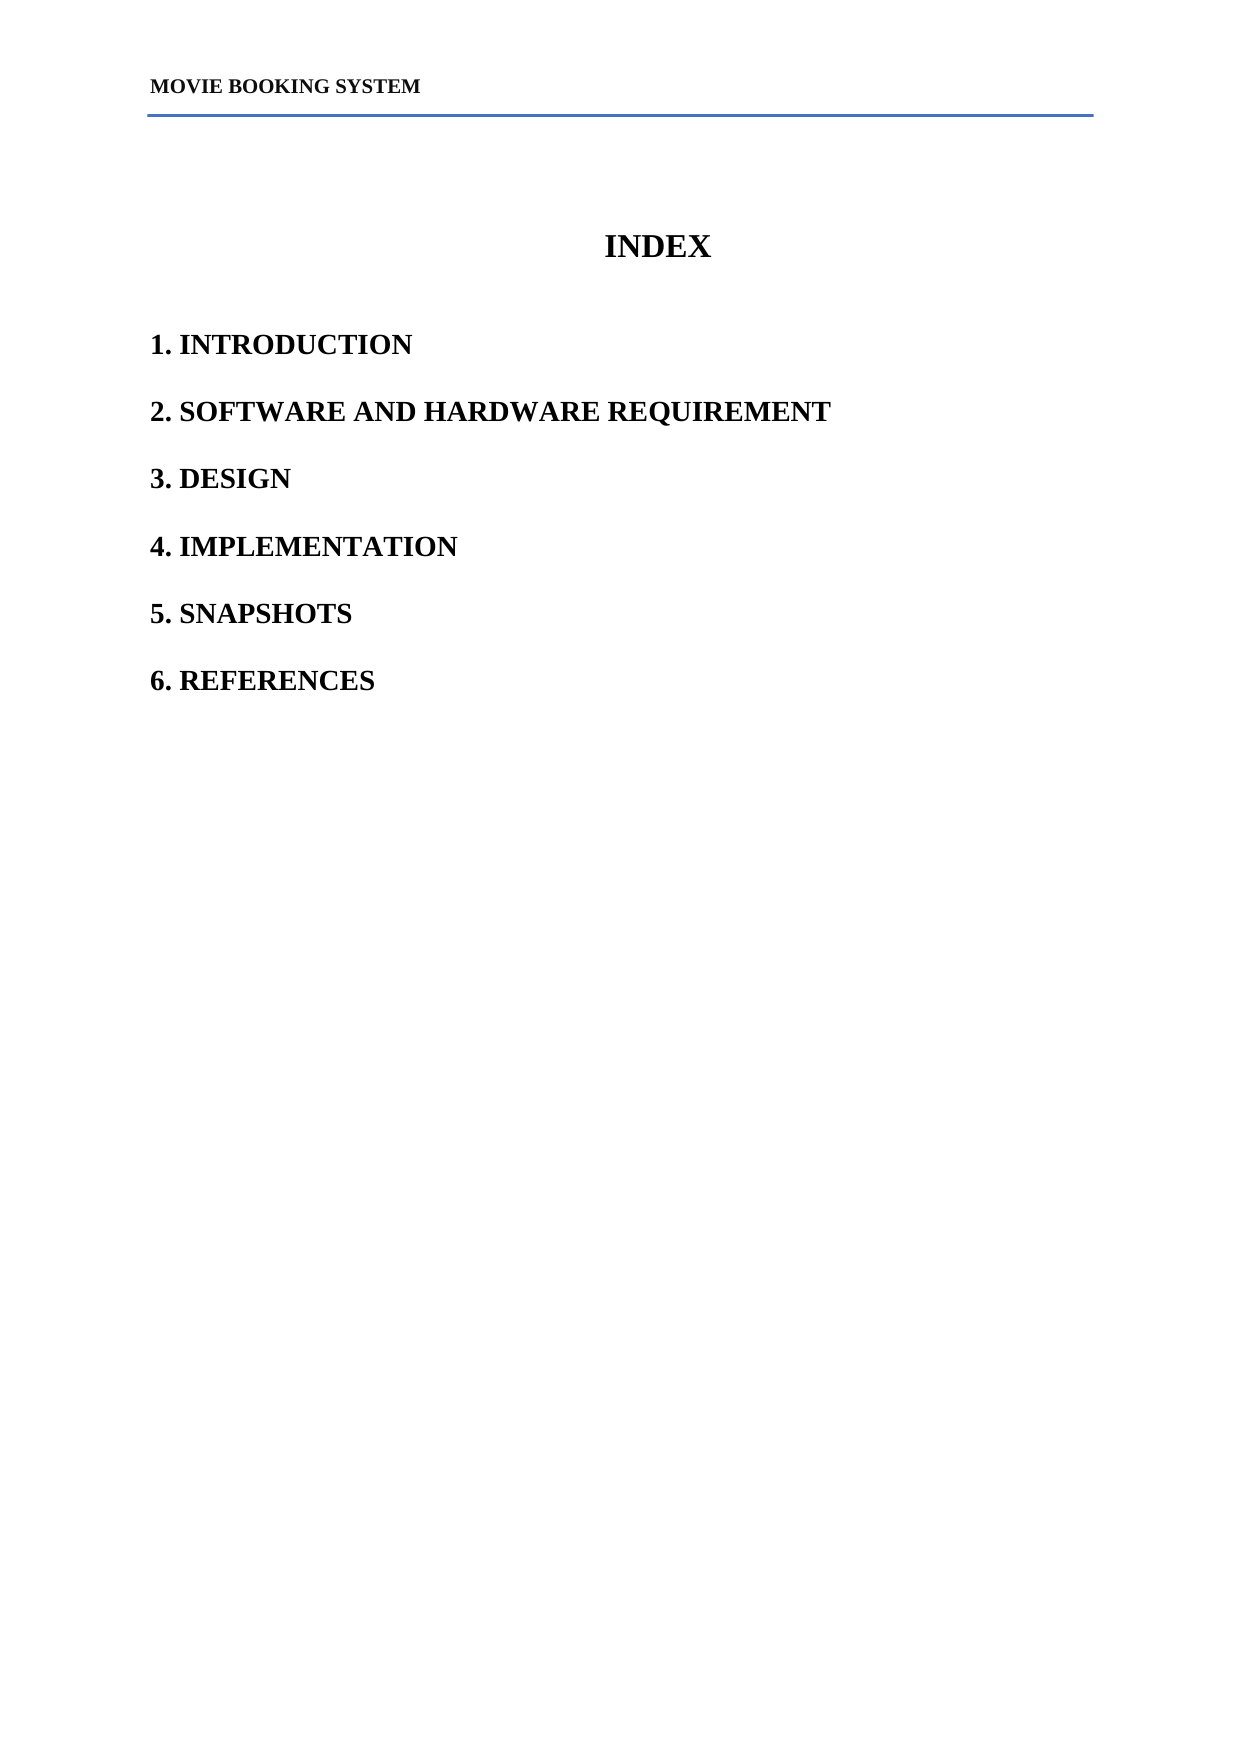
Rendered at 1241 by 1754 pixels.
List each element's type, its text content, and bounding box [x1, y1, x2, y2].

text 2. SOFTWARE AND HARDWARE REQUIREMENT [150, 394, 1090, 428]
text 4. IMPLEMENTATION [150, 529, 1090, 562]
text 1. INTRODUCTION [150, 327, 1090, 361]
text 3. DESIGN [150, 462, 1090, 495]
text 5. SNAPSHOTS [150, 596, 1090, 629]
text 6. REFERENCES [150, 663, 1090, 696]
text INDEX [604, 227, 1090, 265]
